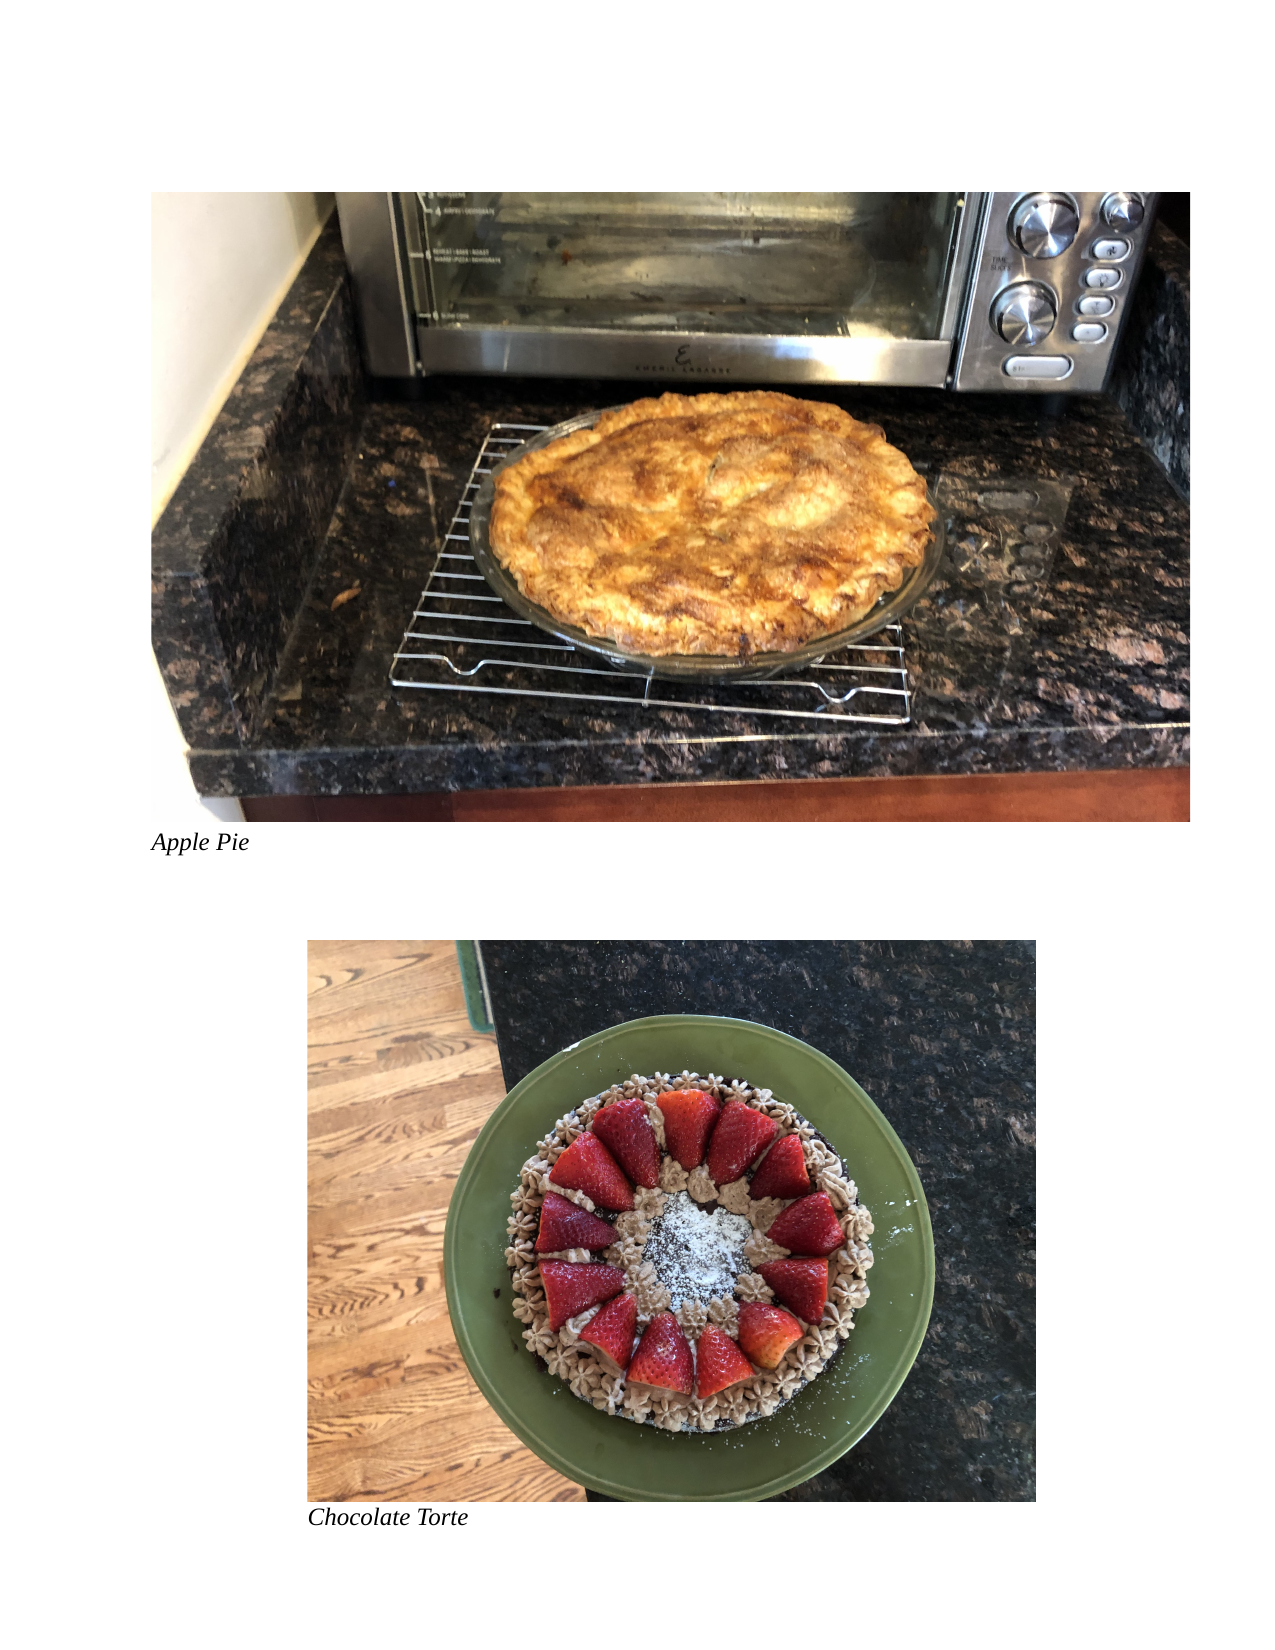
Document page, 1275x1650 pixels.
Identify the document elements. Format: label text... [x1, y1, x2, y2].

picture [151, 282, 1191, 474]
text Chocolate Torte [307, 1502, 1036, 1531]
text [151, 192, 1190, 282]
text Apple Pie [151, 474, 1190, 856]
picture [307, 940, 1036, 1502]
